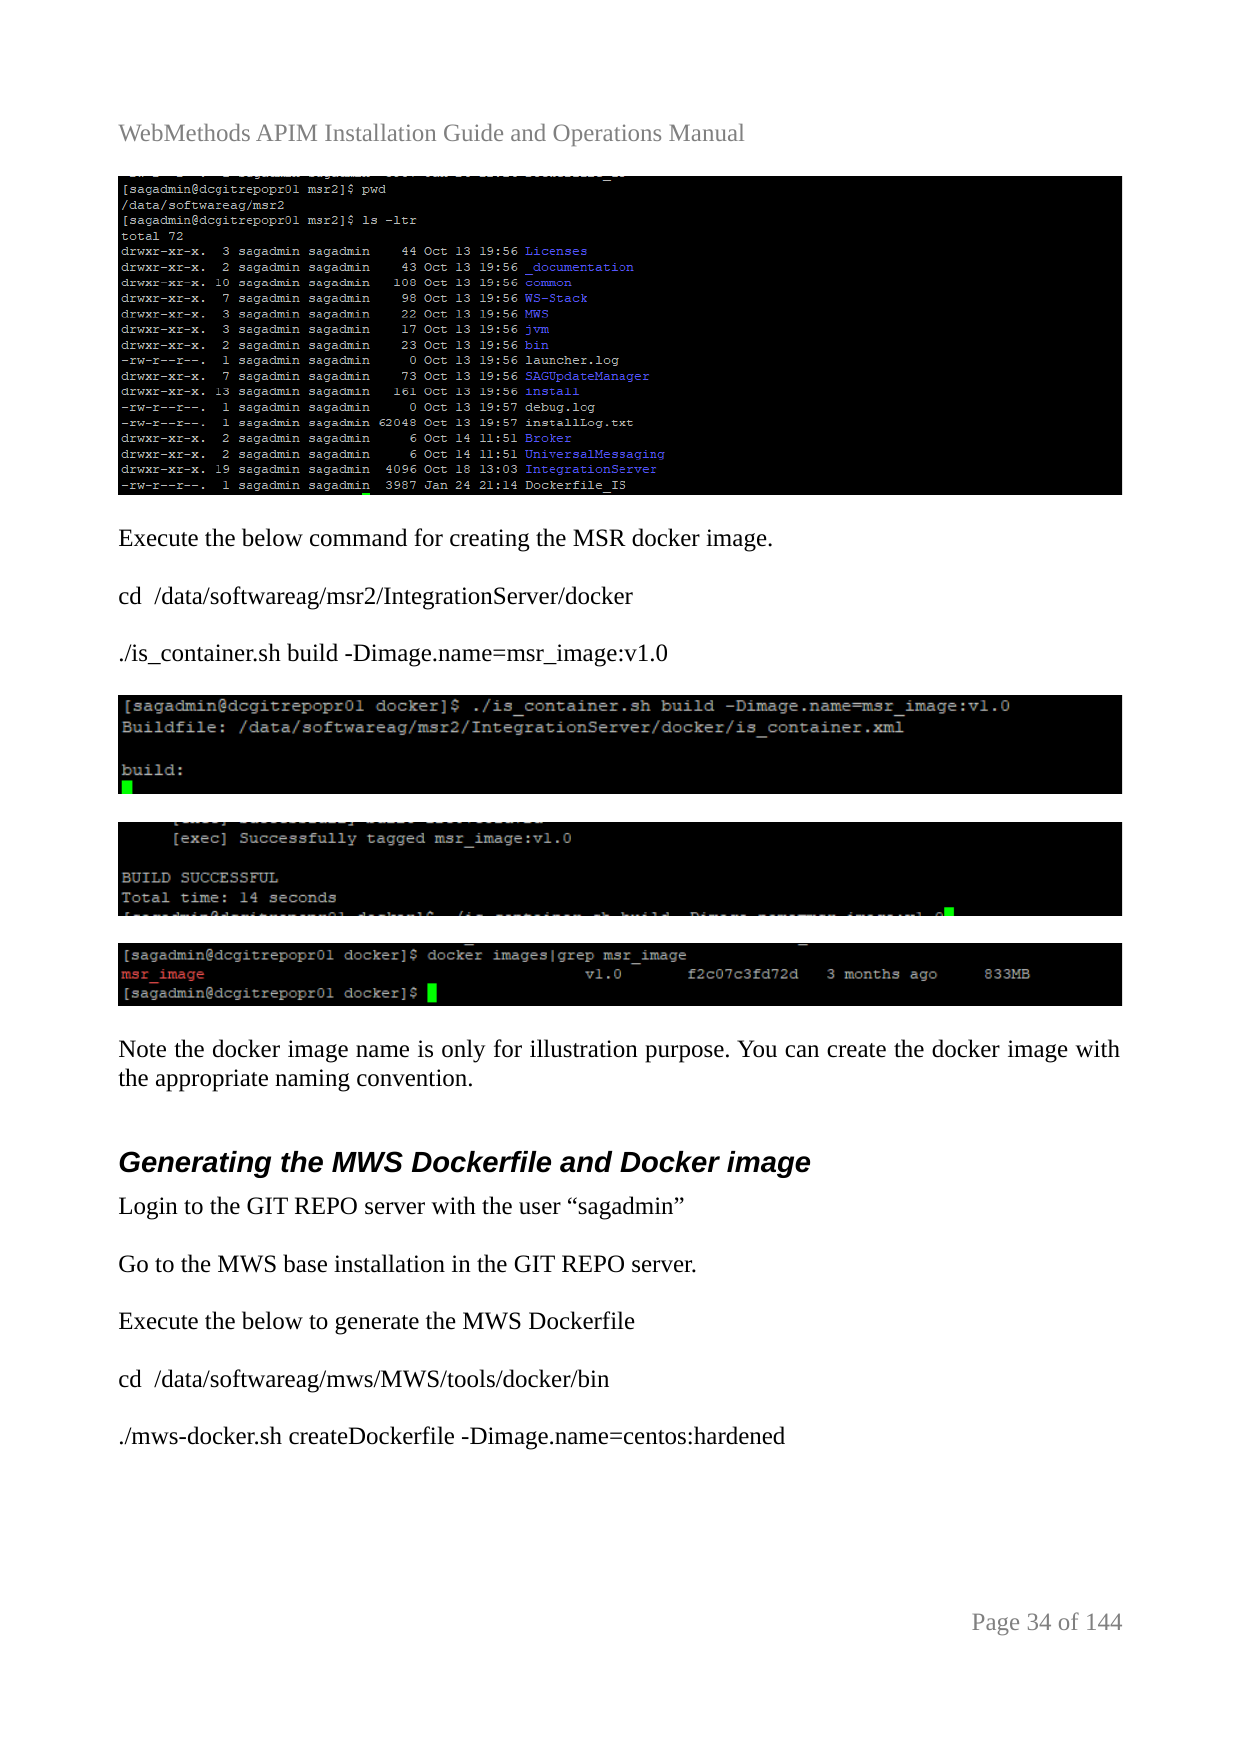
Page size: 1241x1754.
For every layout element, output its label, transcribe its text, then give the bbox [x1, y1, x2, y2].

text ./is_container.sh build -Dimage.name=msr_image:v1.0 [118, 638, 1122, 667]
picture [118, 822, 1123, 916]
picture [118, 695, 1123, 794]
text Go to the MWS base installation in the GIT REPO server. [118, 1249, 1122, 1277]
text cd /data/softwareag/mws/MWS/tools/docker/bin [118, 1364, 1122, 1392]
picture [118, 176, 1123, 495]
text cd /data/softwareag/msr2/IntegrationServer/docker [118, 581, 1122, 609]
text Execute the below to generate the MWS Dockerfile [118, 1306, 1122, 1335]
subtitle Generating the MWS Dockerfile and Docker image [118, 1145, 1122, 1179]
text ./mws-docker.sh createDockerfile -Dimage.name=centos:hardened [118, 1421, 1122, 1450]
text Login to the GIT REPO server with the user “sagadmin” [118, 1191, 1122, 1220]
text Note the docker image name is only for illustration purpose. You can create the docker image with the appropriate naming convention. [118, 1034, 1122, 1091]
picture [118, 943, 1123, 1006]
text Execute the below command for creating the MSR docker image. [118, 523, 1122, 552]
